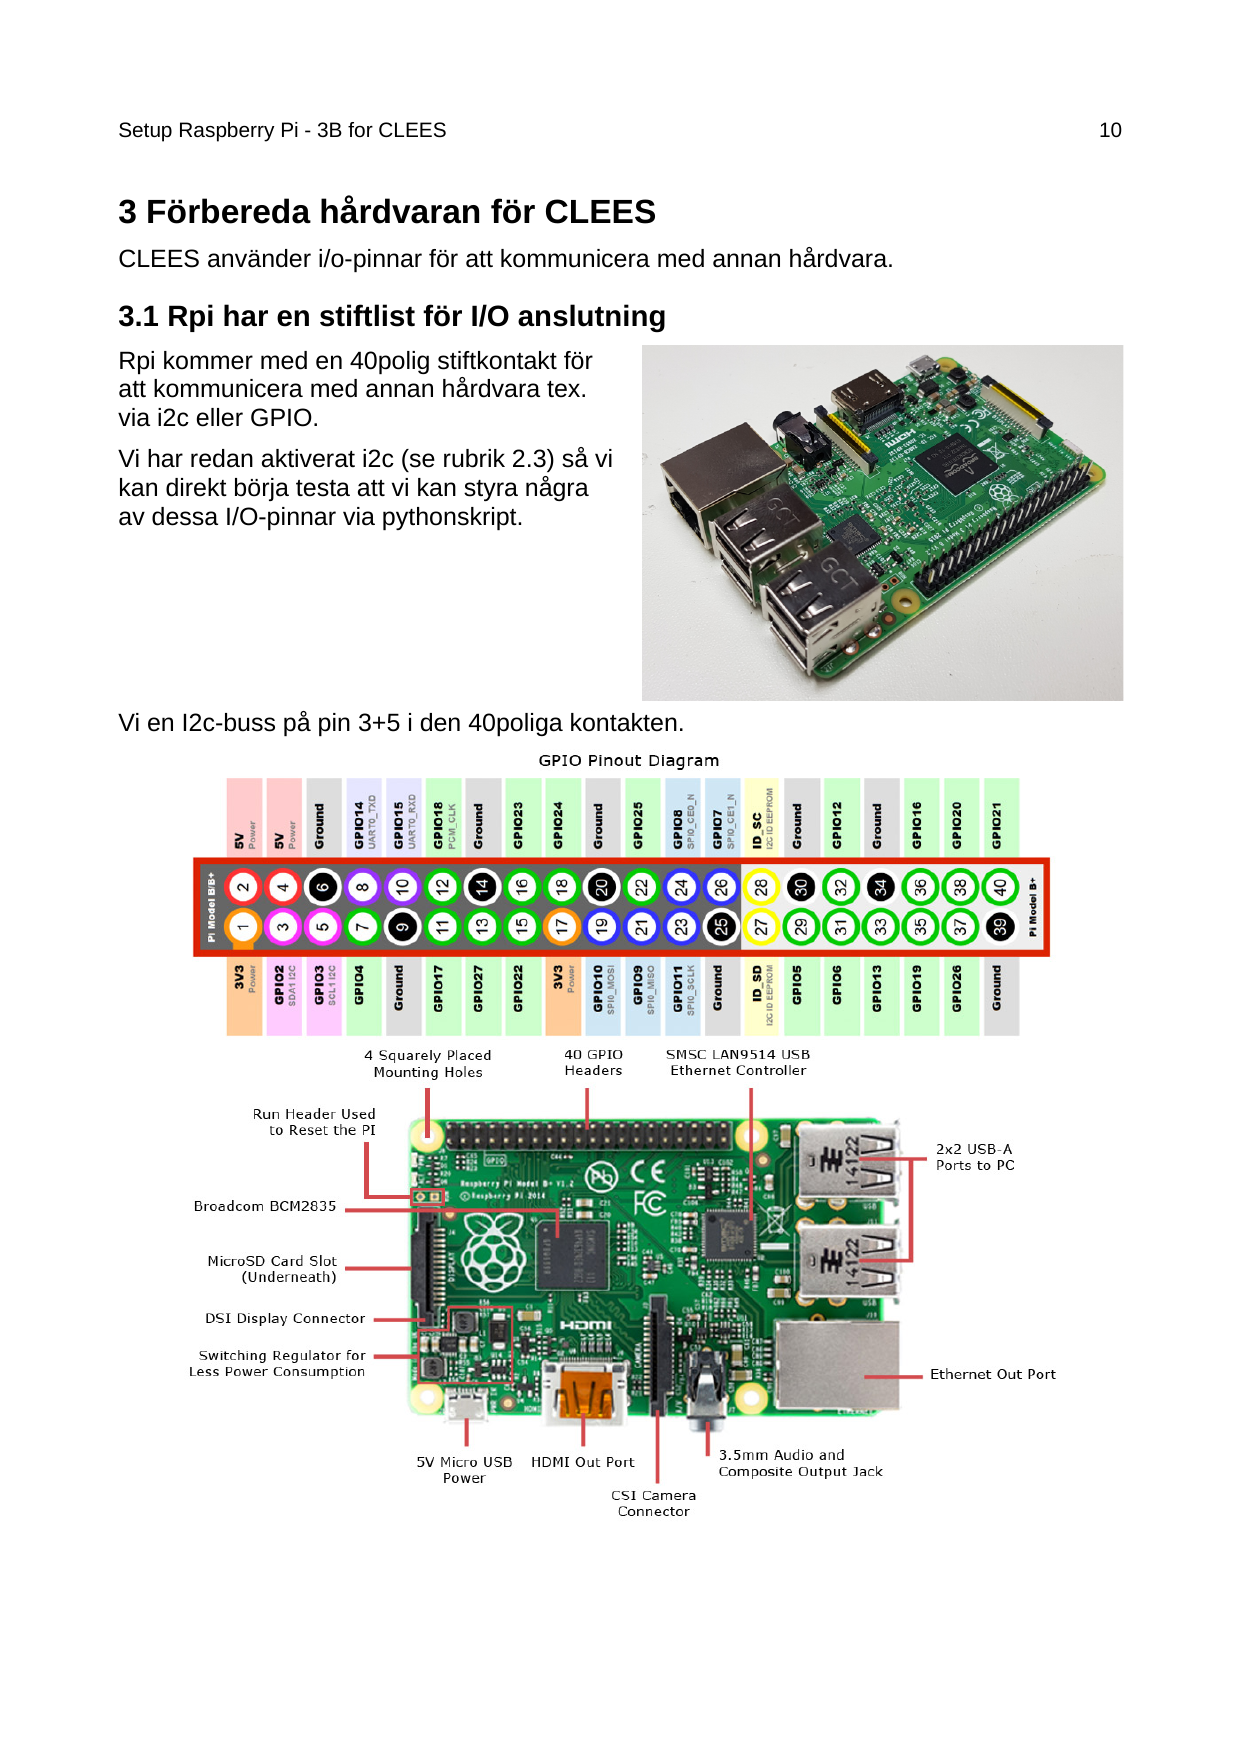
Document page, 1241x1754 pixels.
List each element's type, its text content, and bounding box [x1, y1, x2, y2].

text CLEES använder i/o-pinnar för att kommunicera med annan hårdvara. [118, 243, 1122, 272]
picture [642, 345, 1124, 701]
text Vi har redan aktiverat i2c (se rubrik 2.3) så vi kan direkt börja testa att vi kan styra några av dessa I/O-pinnar via pythonskript. [118, 444, 642, 531]
subtitle 3.1 Rpi har en stiftlist för I/O anslutning [118, 299, 1122, 333]
text Rpi kommer med en 40polig stiftkontakt för att kommunicera med annan hårdvara tex. via i2c eller GPIO. [118, 346, 642, 432]
picture [177, 749, 1063, 1522]
subtitle 3 Förbereda hårdvaran för CLEES [118, 192, 1122, 231]
text Vi en I2c-buss på pin 3+5 i den 40poliga kontakten. [118, 708, 1122, 737]
